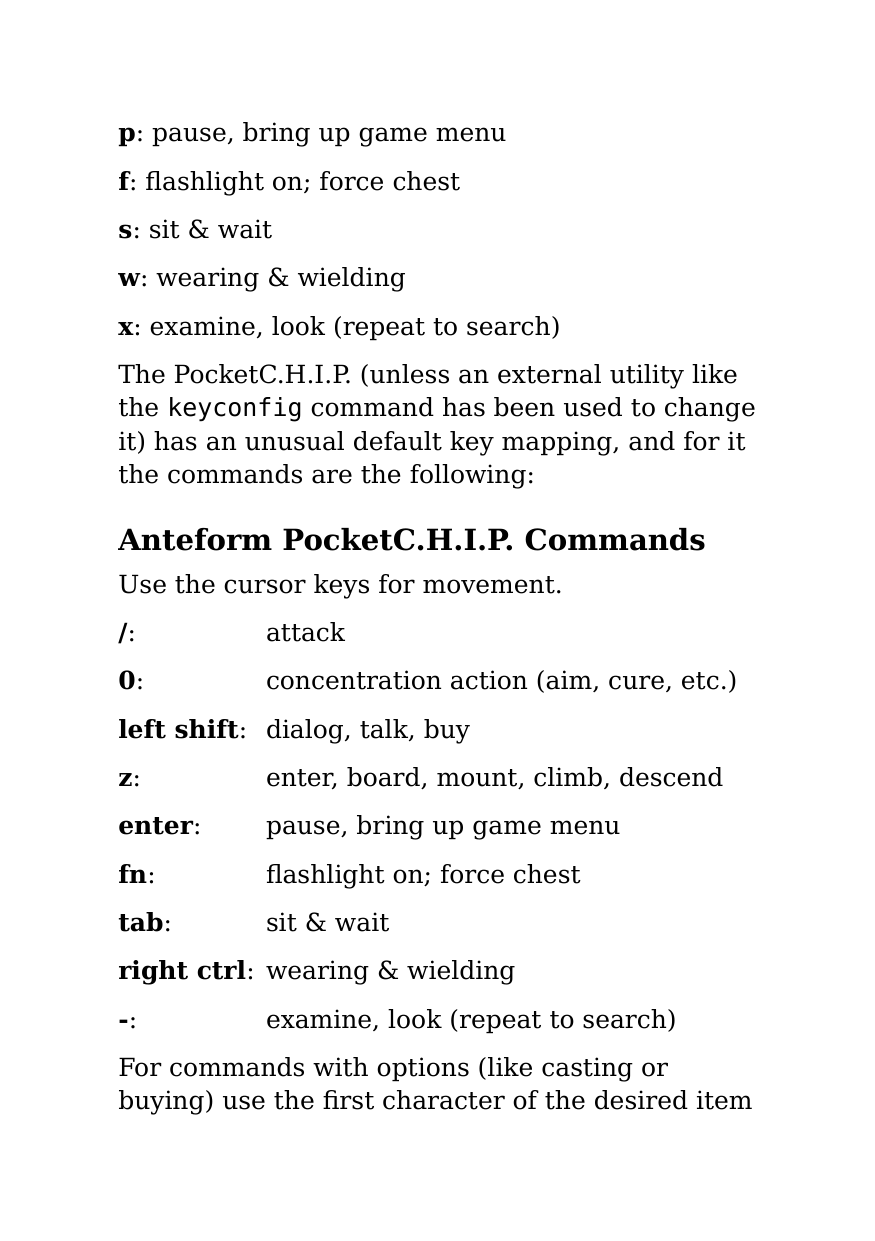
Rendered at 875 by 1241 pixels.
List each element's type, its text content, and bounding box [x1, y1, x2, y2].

text f: flashlight on; force chest [118, 166, 756, 196]
text 0: concentration action (aim, cure, etc.) [118, 666, 756, 696]
subtitle Anteform PocketC.H.I.P. Commands [118, 523, 756, 557]
text /: attack [118, 618, 756, 647]
text right ctrl: wearing & wielding [118, 956, 756, 986]
text x: examine, look (repeat to search) [118, 311, 756, 341]
text p: pause, bring up game menu [118, 118, 756, 147]
text s: sit & wait [118, 215, 756, 244]
text The PocketC.H.I.P. (unless an external utility like the keyconfig command has been used to change it) has an unusual default key mapping, and for it the commands are the following: [118, 360, 756, 489]
text For commands with options (like casting or buying) use the first character of the desired item [118, 1053, 756, 1116]
text enter: pause, bring up game menu [118, 811, 756, 841]
text Use the cursor keys for movement. [118, 570, 756, 599]
text w: wearing & wielding [118, 263, 756, 292]
text tab: sit & wait [118, 908, 756, 937]
text -: examine, look (repeat to search) [118, 1005, 756, 1034]
text z: enter, board, mount, climb, descend [118, 763, 756, 792]
text fn: flashlight on; force chest [118, 860, 756, 889]
text left shift: dialog, talk, buy [118, 715, 756, 744]
